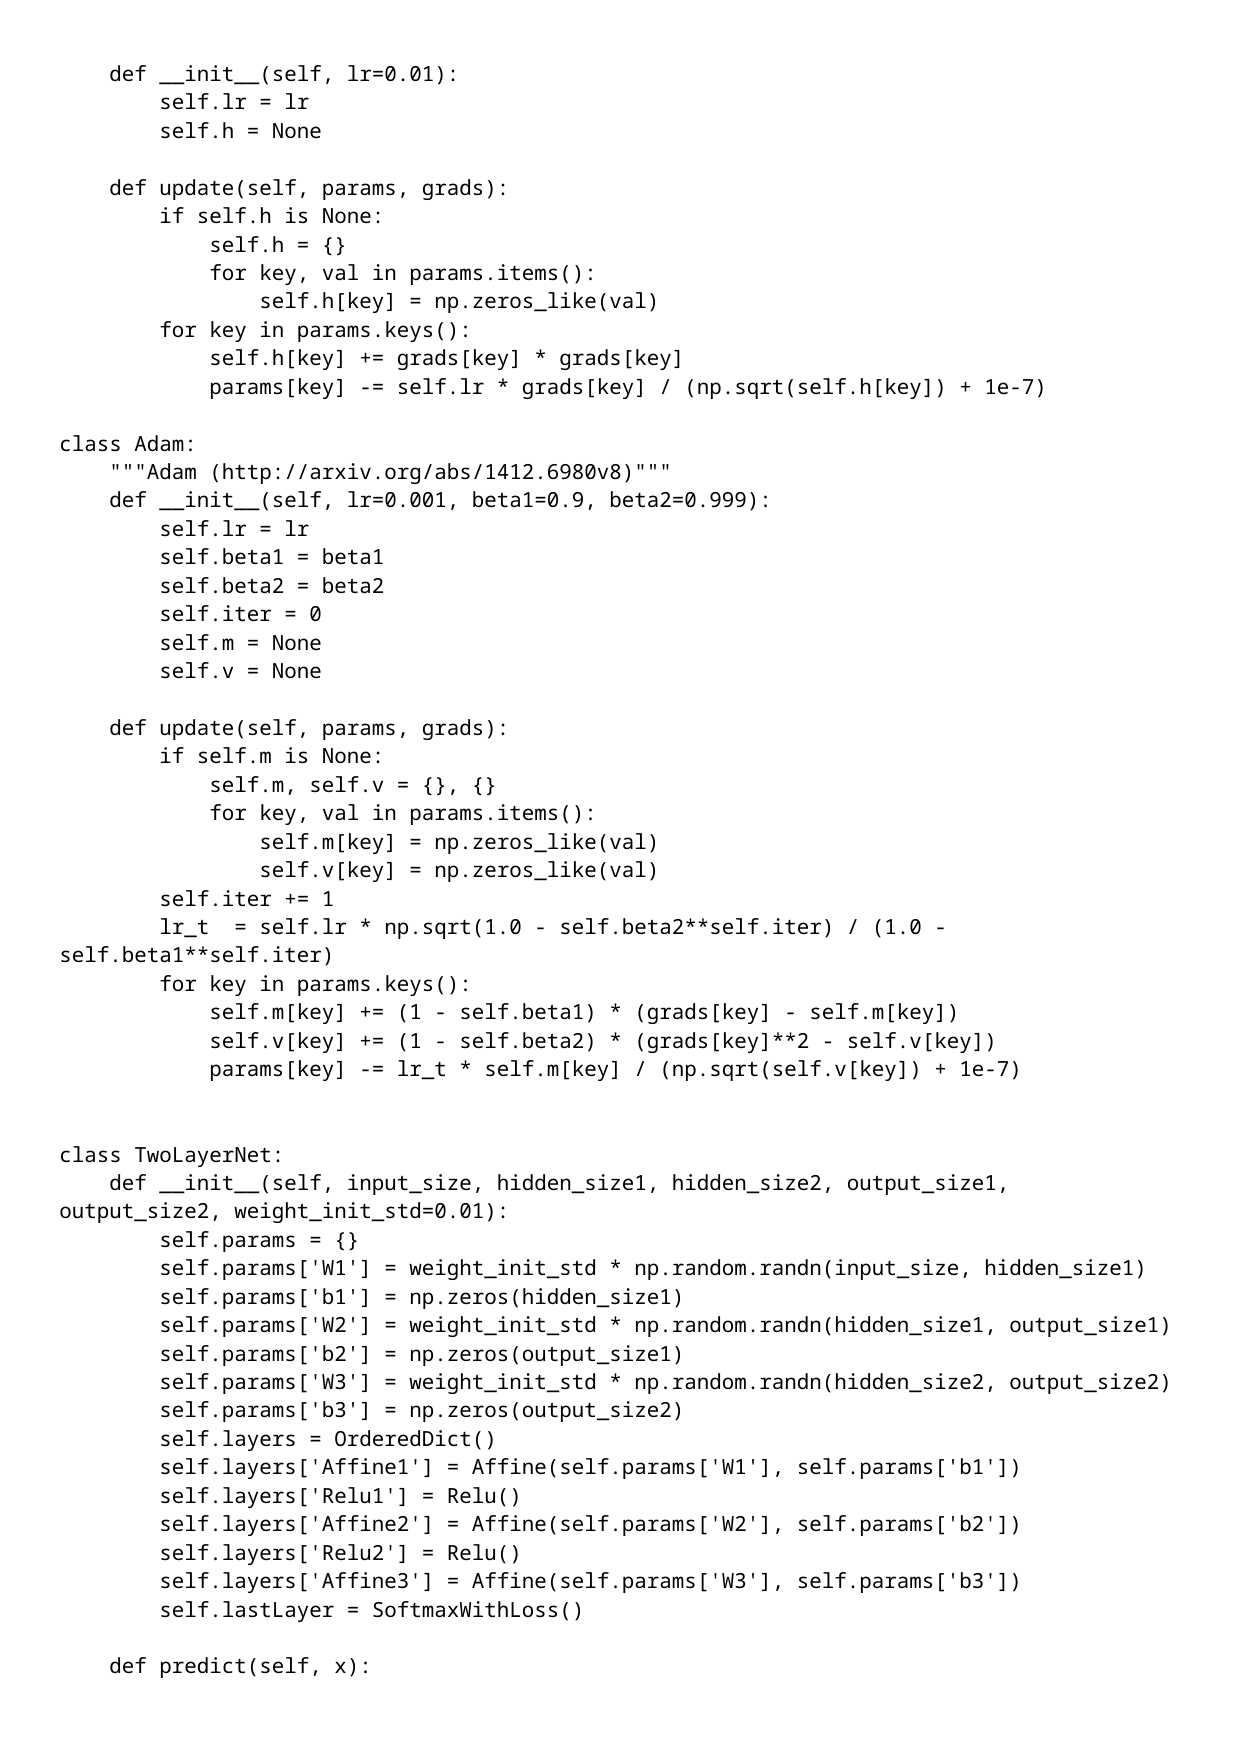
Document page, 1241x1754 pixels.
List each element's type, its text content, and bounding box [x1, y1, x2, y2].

text for key in params.keys(): [59, 969, 1181, 997]
text self.h[key] = np.zeros_like(val) [59, 287, 1181, 315]
text self.params = {} [59, 1225, 1181, 1253]
text for key in params.keys(): [59, 315, 1181, 343]
text self.params['b1'] = np.zeros(hidden_size1) [59, 1282, 1181, 1310]
text self.iter += 1 [59, 884, 1181, 912]
text def __init__(self, input_size, hidden_size1, hidden_size2, output_size1, output_size2, weight_init_std=0.01): [59, 1168, 1181, 1225]
text self.beta1 = beta1 [59, 542, 1181, 571]
text self.v[key] += (1 - self.beta2) * (grads[key]**2 - self.v[key]) [59, 1026, 1181, 1054]
text def predict(self, x): [59, 1652, 1181, 1680]
text for key, val in params.items(): [59, 258, 1181, 287]
text class TwoLayerNet: [59, 1140, 1181, 1168]
text params[key] -= self.lr * grads[key] / (np.sqrt(self.h[key]) + 1e-7) [59, 372, 1181, 400]
text def update(self, params, grads): [59, 173, 1181, 201]
text self.m[key] += (1 - self.beta1) * (grads[key] - self.m[key]) [59, 997, 1181, 1026]
text self.m[key] = np.zeros_like(val) [59, 827, 1181, 855]
text self.lr = lr [59, 514, 1181, 542]
text self.layers['Relu1'] = Relu() [59, 1481, 1181, 1509]
text self.layers['Affine2'] = Affine(self.params['W2'], self.params['b2']) [59, 1509, 1181, 1538]
text if self.h is None: [59, 201, 1181, 230]
text self.h = {} [59, 230, 1181, 258]
text if self.m is None: [59, 742, 1181, 770]
text self.layers = OrderedDict() [59, 1424, 1181, 1452]
text self.h[key] += grads[key] * grads[key] [59, 343, 1181, 372]
text self.lastLayer = SoftmaxWithLoss() [59, 1595, 1181, 1623]
text lr_t = self.lr * np.sqrt(1.0 - self.beta2**self.iter) / (1.0 - self.beta1**self.iter) [59, 912, 1181, 969]
text """Adam (http://arxiv.org/abs/1412.6980v8)""" [59, 457, 1181, 486]
text self.h = None [59, 116, 1181, 144]
text self.params['W3'] = weight_init_std * np.random.randn(hidden_size2, output_size2) [59, 1367, 1181, 1396]
text for key, val in params.items(): [59, 798, 1181, 827]
text self.layers['Affine3'] = Affine(self.params['W3'], self.params['b3']) [59, 1566, 1181, 1595]
text self.v = None [59, 656, 1181, 685]
text self.v[key] = np.zeros_like(val) [59, 855, 1181, 884]
text self.params['W2'] = weight_init_std * np.random.randn(hidden_size1, output_size1) [59, 1310, 1181, 1339]
text self.params['b3'] = np.zeros(output_size2) [59, 1396, 1181, 1424]
text self.beta2 = beta2 [59, 571, 1181, 599]
text self.lr = lr [59, 87, 1181, 116]
text self.m, self.v = {}, {} [59, 770, 1181, 798]
text def __init__(self, lr=0.01): [59, 59, 1181, 87]
text self.layers['Affine1'] = Affine(self.params['W1'], self.params['b1']) [59, 1452, 1181, 1481]
text self.params['b2'] = np.zeros(output_size1) [59, 1339, 1181, 1367]
text class Adam: [59, 429, 1181, 457]
text self.layers['Relu2'] = Relu() [59, 1538, 1181, 1566]
text def __init__(self, lr=0.001, beta1=0.9, beta2=0.999): [59, 486, 1181, 514]
text params[key] -= lr_t * self.m[key] / (np.sqrt(self.v[key]) + 1e-7) [59, 1054, 1181, 1083]
text def update(self, params, grads): [59, 713, 1181, 742]
text self.m = None [59, 628, 1181, 656]
text self.params['W1'] = weight_init_std * np.random.randn(input_size, hidden_size1) [59, 1253, 1181, 1282]
text self.iter = 0 [59, 599, 1181, 628]
